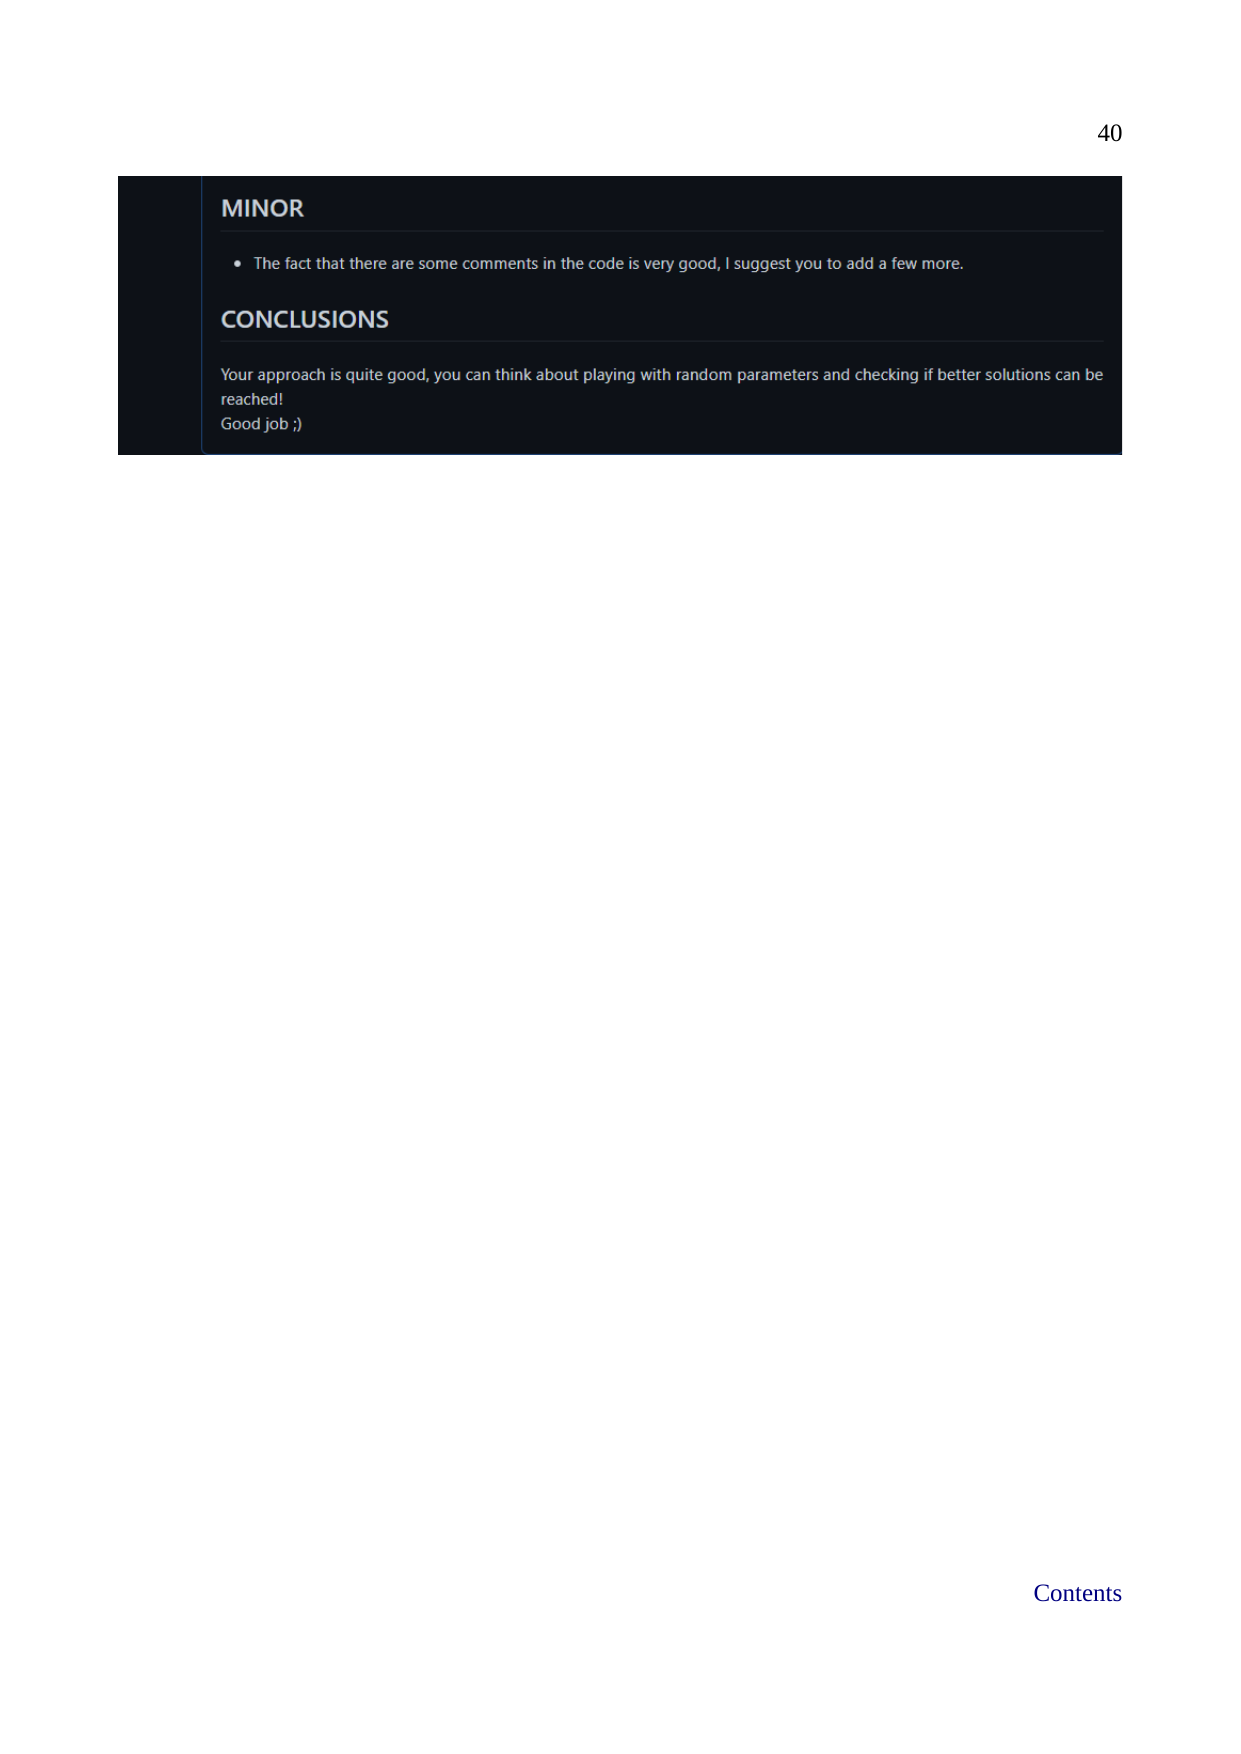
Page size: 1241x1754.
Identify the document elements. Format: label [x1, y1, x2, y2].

picture [118, 176, 1123, 455]
